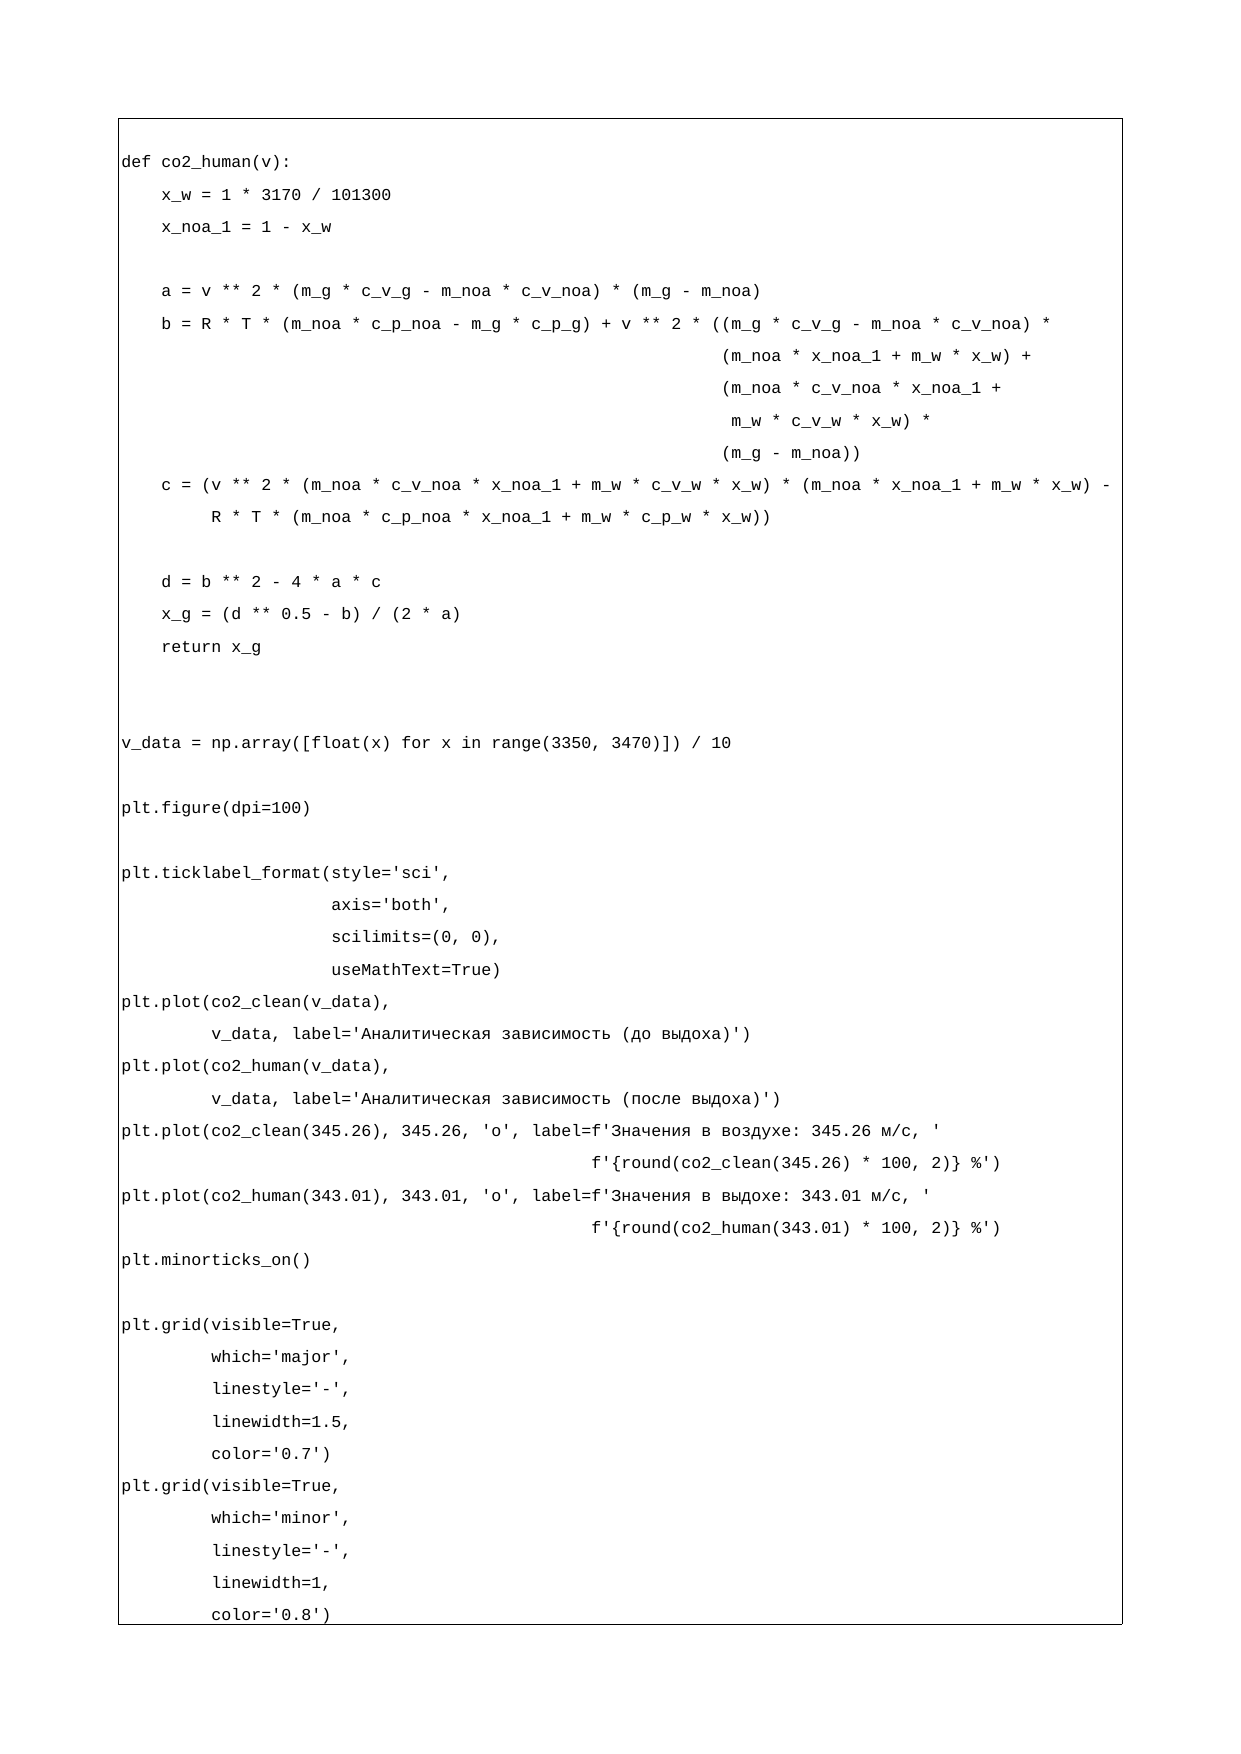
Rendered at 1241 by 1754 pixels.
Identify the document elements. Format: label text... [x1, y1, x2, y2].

text which='major', [119, 1345, 1122, 1366]
text x_g = (d ** 0.5 - b) / (2 * a) [119, 602, 1122, 623]
text R * T * (m_noa * c_p_noa * x_noa_1 + m_w * c_p_w * x_w)) [119, 506, 1122, 526]
text plt.plot(co2_human(v_data), [119, 1054, 1122, 1075]
text linestyle='-', [119, 1539, 1122, 1560]
text f'{round(co2_human(343.01) * 100, 2)} %') [119, 1216, 1122, 1237]
text d = b ** 2 - 4 * a * c [119, 570, 1122, 591]
text plt.grid(visible=True, [119, 1313, 1122, 1334]
text b = R * T * (m_noa * c_p_noa - m_g * c_p_g) + v ** 2 * ((m_g * c_v_g - m_noa * c_v_noa) * [119, 312, 1122, 333]
text plt.ticklabel_format(style='sci', [119, 861, 1122, 882]
text return x_g [119, 635, 1122, 656]
text linestyle='-', [119, 1377, 1122, 1398]
text c = (v ** 2 * (m_noa * c_v_noa * x_noa_1 + m_w * c_v_w * x_w) * (m_noa * x_noa_1 + m_w * x_w) - [119, 473, 1122, 494]
text useMathText=True) [119, 958, 1122, 978]
text plt.figure(dpi=100) [119, 796, 1122, 817]
text plt.plot(co2_clean(345.26), 345.26, 'o', label=f'Значения в воздухе: 345.26 м/с, ' [119, 1119, 1122, 1140]
text (m_noa * x_noa_1 + m_w * x_w) + [119, 344, 1122, 365]
text v_data = np.array([float(x) for x in range(3350, 3470)]) / 10 [119, 732, 1122, 752]
text scilimits=(0, 0), [119, 925, 1122, 946]
text color='0.7') [119, 1442, 1122, 1463]
text axis='both', [119, 893, 1122, 914]
text x_w = 1 * 3170 / 101300 [119, 183, 1122, 203]
text plt.plot(co2_human(343.01), 343.01, 'o', label=f'Значения в выдохе: 343.01 м/с, ' [119, 1184, 1122, 1204]
text plt.grid(visible=True, [119, 1474, 1122, 1495]
text v_data, label='Аналитическая зависимость (до выдоха)') [119, 1022, 1122, 1043]
text plt.plot(co2_clean(v_data), [119, 990, 1122, 1011]
text linewidth=1, [119, 1571, 1122, 1592]
text color='0.8') [119, 1603, 1122, 1624]
text a = v ** 2 * (m_g * c_v_g - m_noa * c_v_noa) * (m_g - m_noa) [119, 279, 1122, 300]
text linewidth=1.5, [119, 1410, 1122, 1431]
text plt.minorticks_on() [119, 1248, 1122, 1269]
text (m_noa * c_v_noa * x_noa_1 + [119, 376, 1122, 397]
text f'{round(co2_clean(345.26) * 100, 2)} %') [119, 1151, 1122, 1172]
text def co2_human(v): [119, 150, 1122, 171]
text v_data, label='Аналитическая зависимость (после выдоха)') [119, 1087, 1122, 1108]
text m_w * c_v_w * x_w) * [119, 409, 1122, 429]
text (m_g - m_noa)) [119, 441, 1122, 462]
text which='minor', [119, 1507, 1122, 1527]
text x_noa_1 = 1 - x_w [119, 215, 1122, 236]
